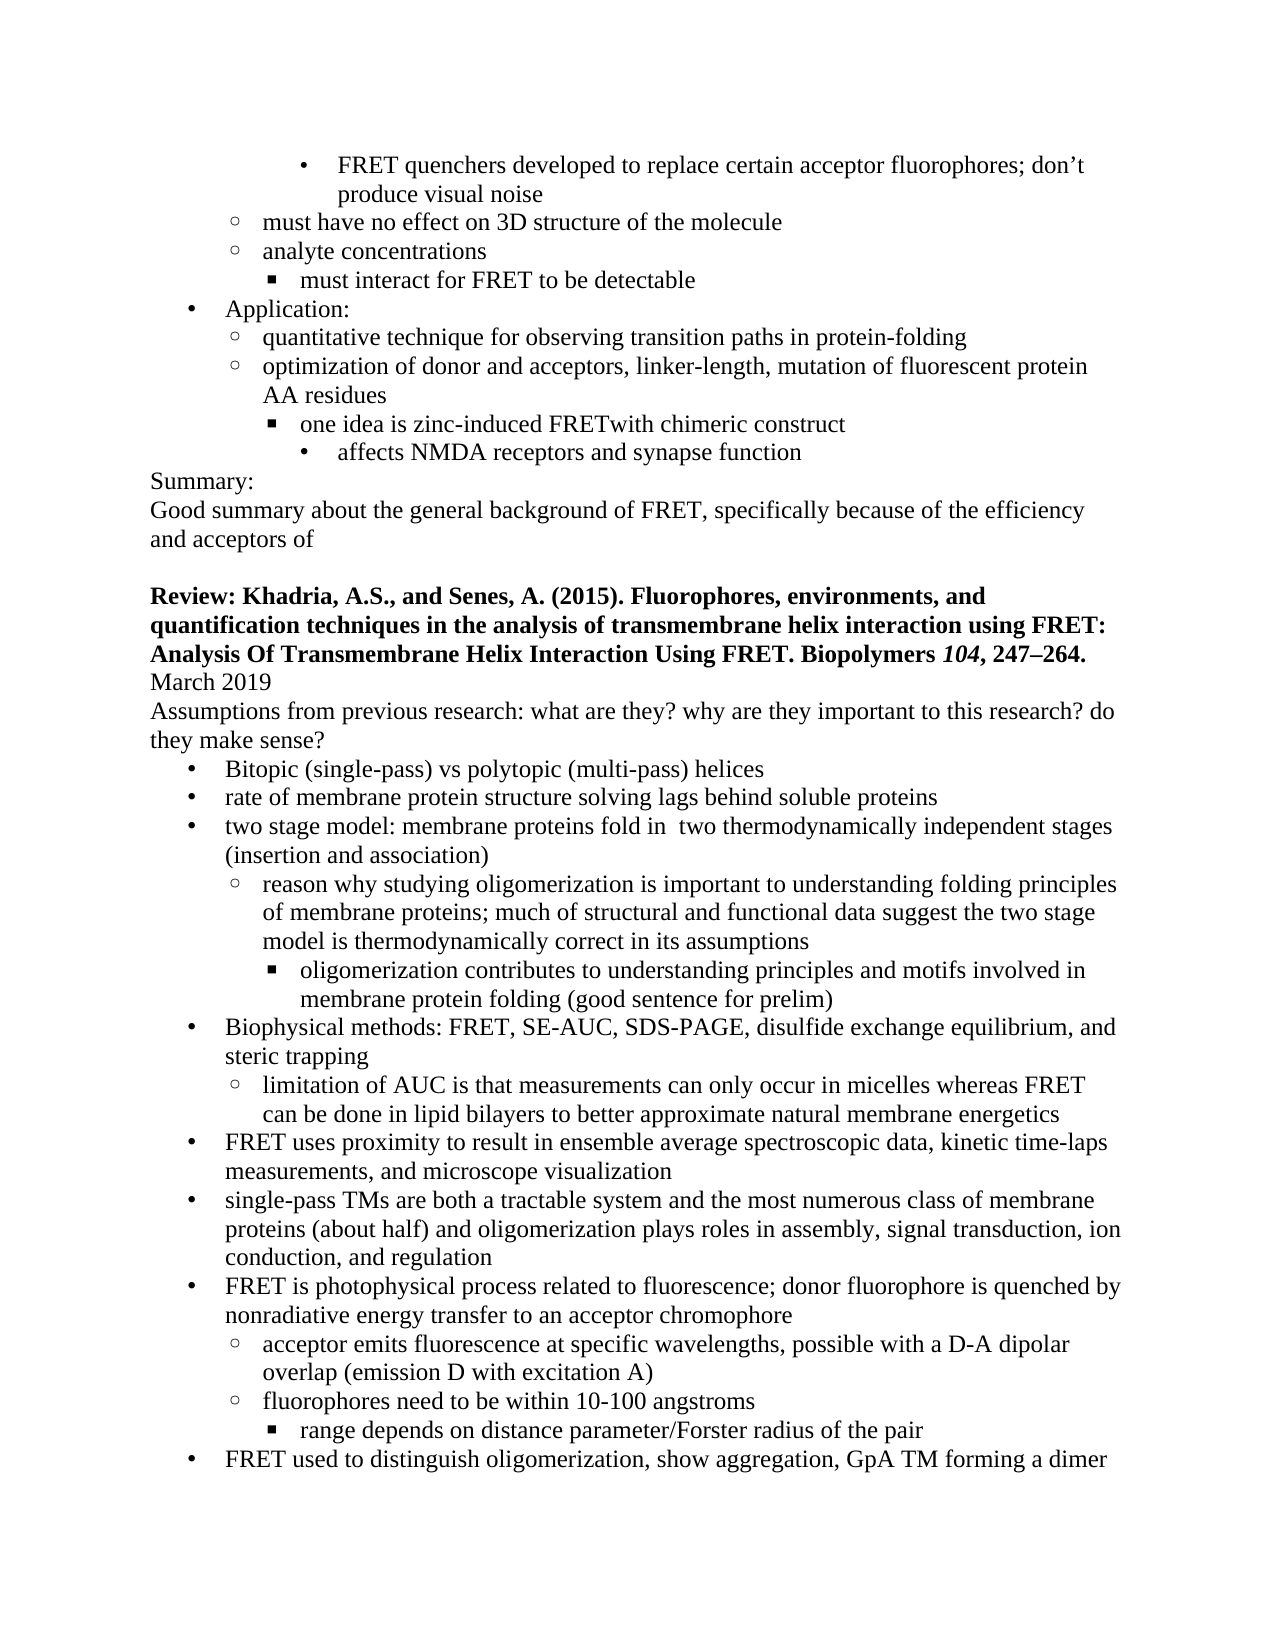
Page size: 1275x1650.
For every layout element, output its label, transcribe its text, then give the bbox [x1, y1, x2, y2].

list Application: [187, 294, 1125, 322]
list FRET quenchers developed to replace certain acceptor fluorophores; don’t produce visual noise [300, 150, 1125, 207]
list analyte concentrations [225, 236, 1125, 265]
text March 2019 [150, 667, 1125, 696]
list rate of membrane protein structure solving lags behind soluble proteins [187, 782, 1125, 811]
list one idea is zinc-induced FRETwith chimeric construct [262, 409, 1125, 437]
list optimization of donor and acceptors, linker-length, mutation of fluorescent protein AA residues [225, 351, 1125, 409]
list reason why studying oligomerization is important to understanding folding principles of membrane proteins; much of structural and functional data suggest the two stage model is thermodynamically correct in its assumptions [225, 869, 1125, 955]
list two stage model: membrane proteins fold in two thermodynamically independent stages (insertion and association) [187, 811, 1125, 869]
list acceptor emits fluorescence at specific wavelengths, possible with a D-A dipolar overlap (emission D with excitation A) [225, 1329, 1125, 1386]
list FRET is photophysical process related to fluorescence; donor fluorophore is quenched by nonradiative energy transfer to an acceptor chromophore [187, 1271, 1125, 1329]
list must interact for FRET to be detectable [262, 265, 1125, 294]
list Bitopic (single-pass) vs polytopic (multi-pass) helices [187, 754, 1125, 782]
list must have no effect on 3D structure of the molecule [225, 207, 1125, 236]
text Summary: [150, 466, 1125, 495]
text Review: Khadria, A.S., and Senes, A. (2015). Fluorophores, environments, and quantification techniques in the analysis of transmembrane helix interaction using FRET: Analysis Of Transmembrane Helix Interaction Using FRET. Biopolymers 104, 247–264. [150, 581, 1125, 667]
text Good summary about the general background of FRET, specifically because of the efficiency and acceptors of [150, 495, 1125, 552]
list Biophysical methods: FRET, SE-AUC, SDS-PAGE, disulfide exchange equilibrium, and steric trapping [187, 1012, 1125, 1070]
list range depends on distance parameter/Forster radius of the pair [262, 1415, 1125, 1444]
list oligomerization contributes to understanding principles and motifs involved in membrane protein folding (good sentence for prelim) [262, 955, 1125, 1012]
list quantitative technique for observing transition paths in protein-folding [225, 322, 1125, 351]
list FRET uses proximity to result in ensemble average spectroscopic data, kinetic time-laps measurements, and microscope visualization [187, 1127, 1125, 1185]
list limitation of AUC is that measurements can only occur in micelles whereas FRET can be done in lipid bilayers to better approximate natural membrane energetics [225, 1070, 1125, 1127]
list fluorophores need to be within 10-100 angstroms [225, 1386, 1125, 1415]
text Assumptions from previous research: what are they? why are they important to this research? do they make sense? [150, 696, 1125, 754]
list single-pass TMs are both a tractable system and the most numerous class of membrane proteins (about half) and oligomerization plays roles in assembly, signal transduction, ion conduction, and regulation [187, 1185, 1125, 1271]
list affects NMDA receptors and synapse function [300, 437, 1125, 466]
list FRET used to distinguish oligomerization, show aggregation, GpA TM forming a dimer [187, 1444, 1125, 1472]
